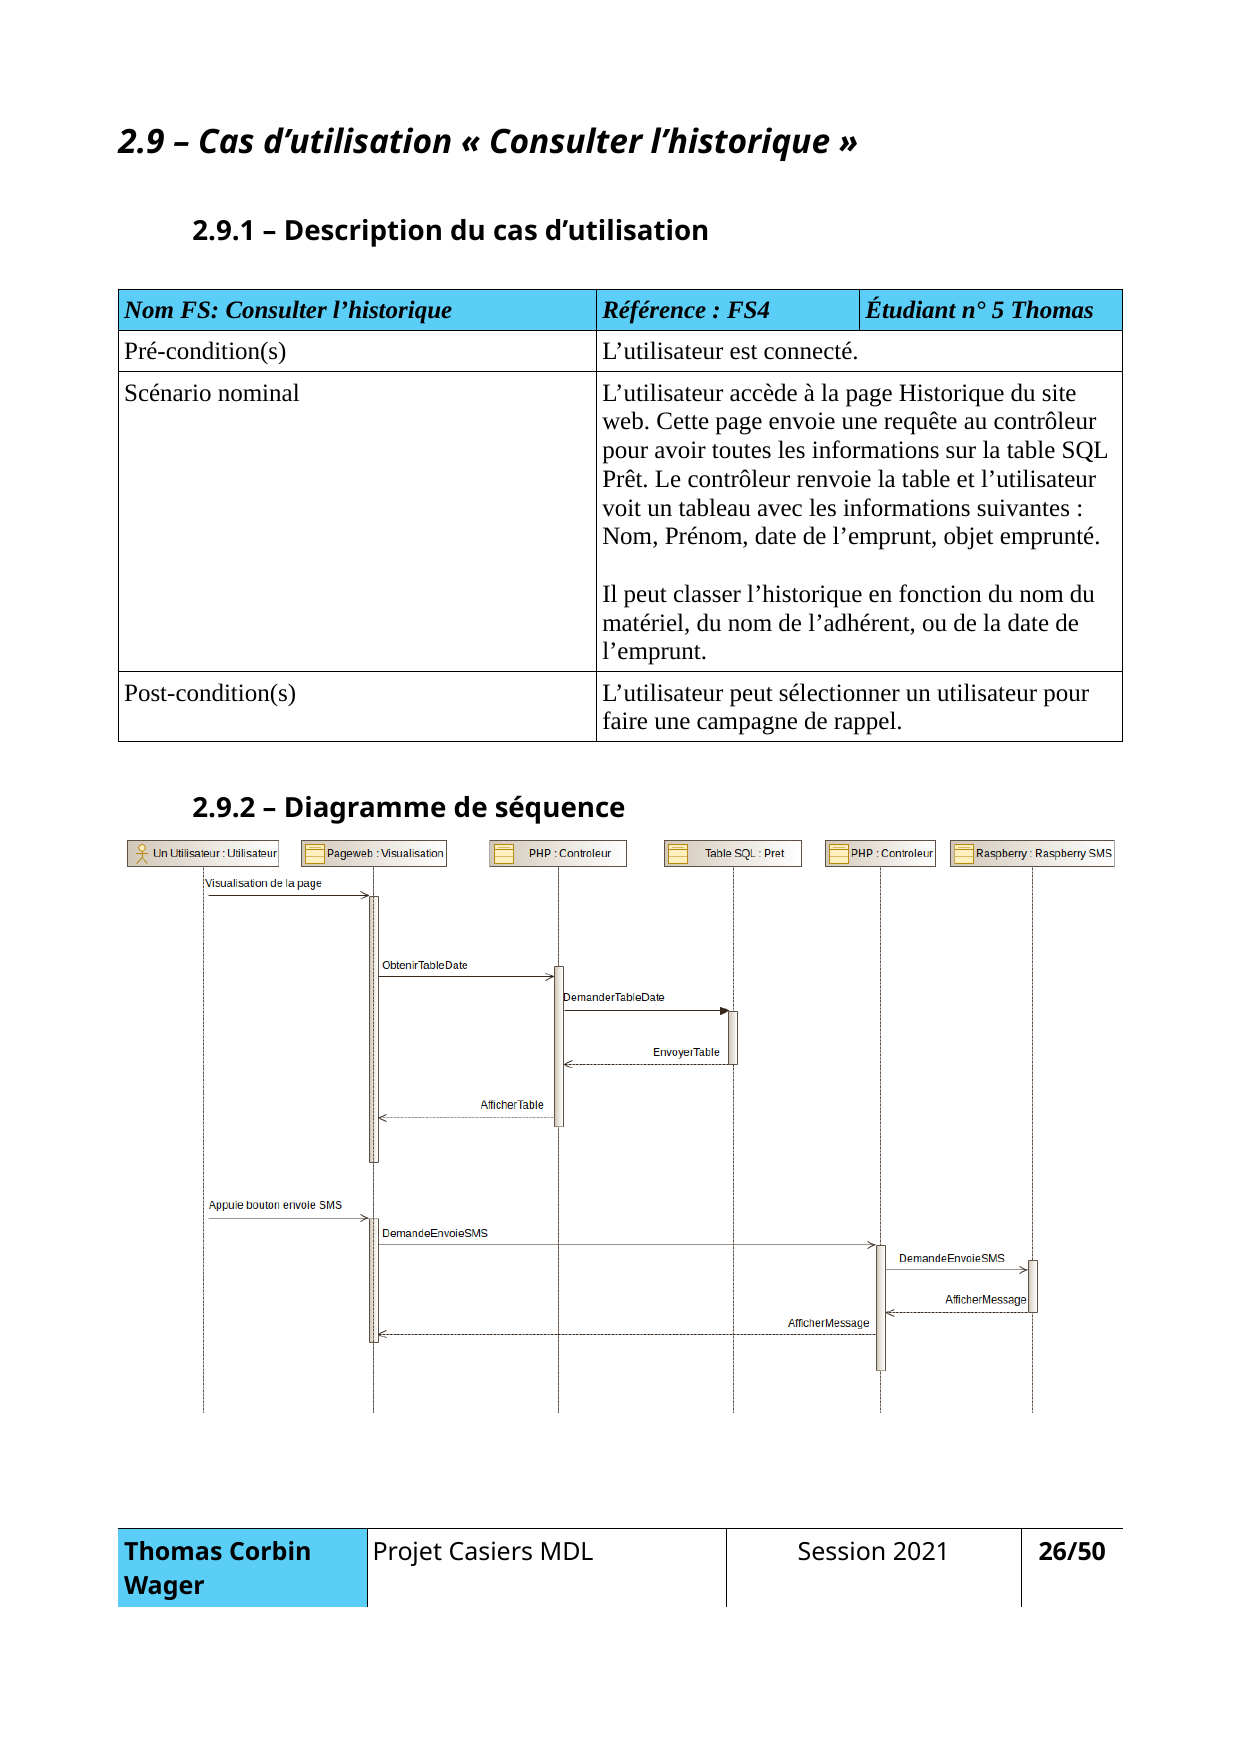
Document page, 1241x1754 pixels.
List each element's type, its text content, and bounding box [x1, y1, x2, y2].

subtitle 2.9.2 – Diagramme de séquence [118, 787, 1122, 825]
table_cell L’utilisateur peut sélectionner un utilisateur pour faire une campagne de rappel. [597, 672, 1122, 741]
table_header Nom FS: Consulter l’historique [119, 290, 596, 330]
table_header Étudiant n° 5 Thomas [860, 290, 1122, 330]
table_cell Scénario nominal [119, 372, 596, 671]
table_cell L’utilisateur accède à la page Historique du site web. Cette page envoie une requête au contrôleur pour avoir toutes les informations sur la table SQL Prêt. Le contrôleur renvoie la table et l’utilisateur voit un tableau avec les informations suivantes : Nom, Prénom, date de l’emprunt, objet emprunté. Il peut classer l’historique en fonction du nom du matériel, du nom de l’adhérent, ou de la date de l’emprunt. [597, 372, 1122, 671]
table_cell L’utilisateur est connecté. [597, 331, 1122, 371]
table_cell Pré-condition(s) [119, 331, 596, 371]
table_header Référence : FS4 [597, 290, 859, 330]
table_cell Post-condition(s) [119, 672, 596, 741]
picture [118, 831, 1123, 1413]
subtitle 2.9 – Cas d’utilisation « Consulter l’historique » [118, 118, 1122, 164]
subtitle 2.9.1 – Description du cas d’utilisation [118, 210, 1122, 248]
